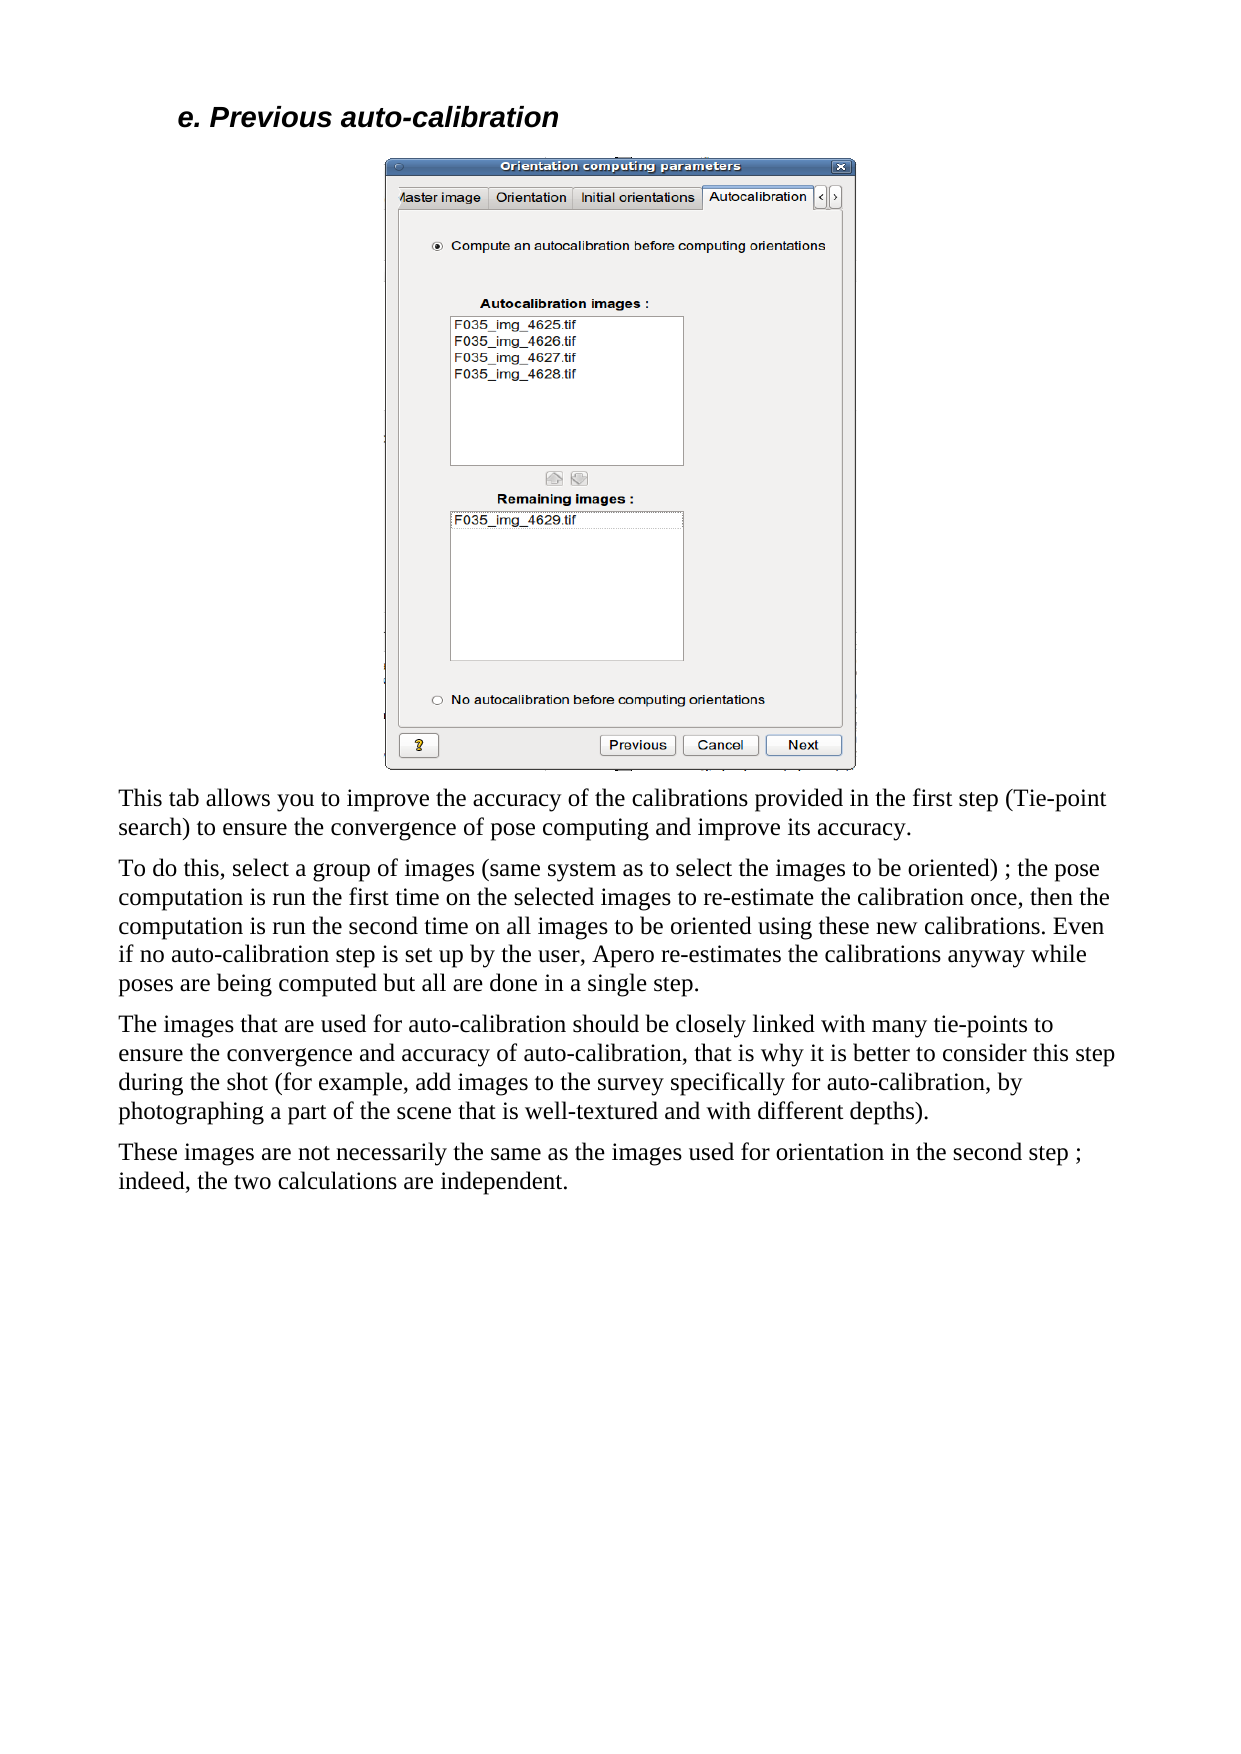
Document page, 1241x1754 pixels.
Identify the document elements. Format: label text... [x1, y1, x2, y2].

text This tab allows you to improve the accuracy of the calibrations provided in the first step (Tie-point search) to ensure the convergence of pose computing and improve its accuracy. [118, 783, 1122, 841]
text To do this, select a group of images (same system as to select the images to be oriented) ; the pose computation is run the first time on the selected images to re-estimate the calibration once, then the computation is run the second time on all images to be oriented using these new calibrations. Even if no auto-calibration step is set up by the user, Apero re-estimates the calibrations anyway while poses are being computed but all are done in a single step. [118, 853, 1122, 997]
subtitle e. Previous auto-calibration [116, 99, 1122, 133]
text The images that are used for auto-calibration should be closely linked with many tie-points to ensure the convergence and accuracy of auto-calibration, that is why it is better to consider this step during the shot (for example, add images to the survey specifically for auto-calibration, by photographing a part of the scene that is well-textured and with different depths). [118, 1009, 1122, 1124]
picture [383, 157, 857, 771]
text These images are not necessarily the same as the images used for orientation in the second step ; indeed, the two calculations are independent. [118, 1137, 1122, 1194]
